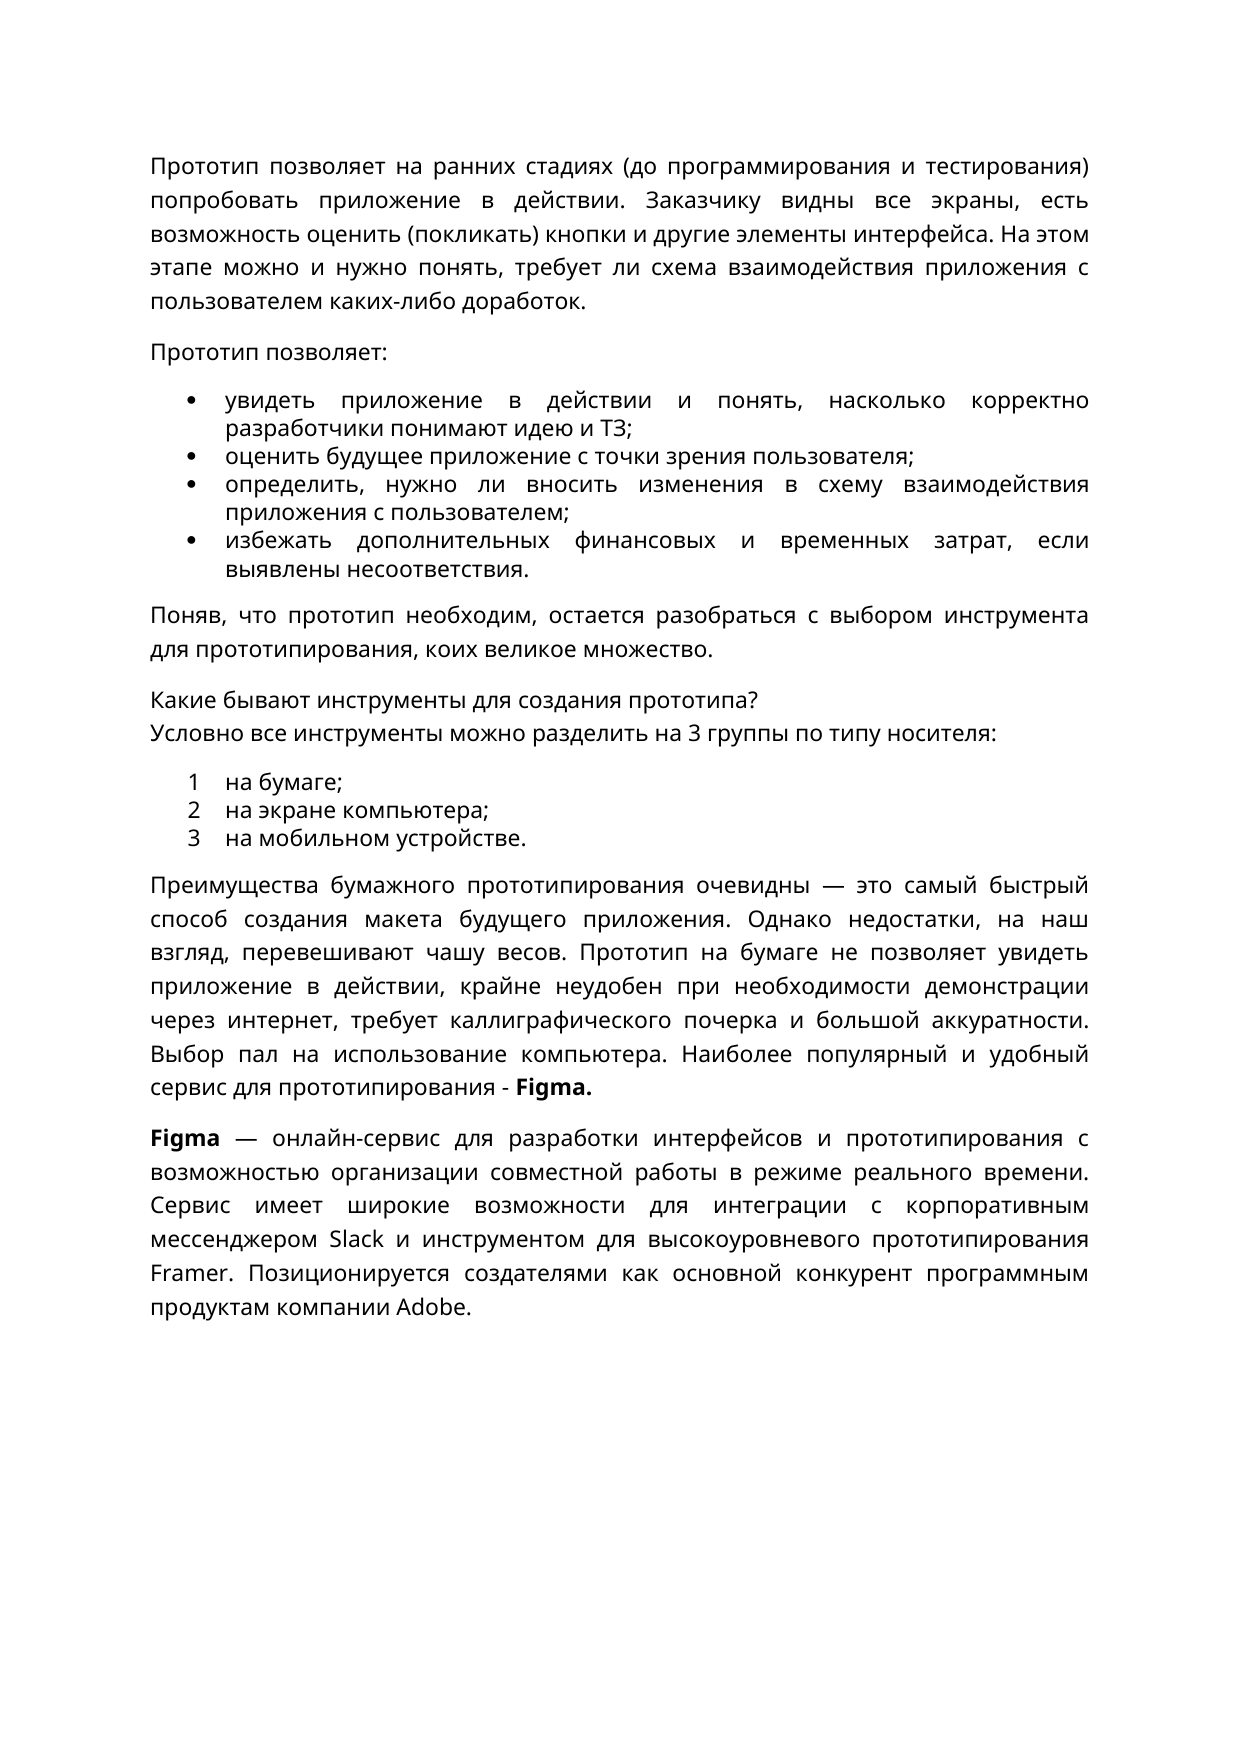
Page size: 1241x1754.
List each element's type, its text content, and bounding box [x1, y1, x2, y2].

text Прототип позволяет: [150, 335, 1090, 367]
text Преимущества бумажного прототипирования очевидны — это самый быстрый способ создания макета будущего приложения. Однако недостатки, на наш взгляд, перевешивают чашу весов. Прототип на бумаге не позволяет увидеть приложение в действии, крайне неудобен при необходимости демонстрации через интернет, требует каллиграфического почерка и большой аккуратности. Выбор пал на использование компьютера. Наиболее популярный и удобный сервис для прототипирования - Figma. [150, 869, 1090, 1102]
text Поняв, что прототип необходим, остается разобраться с выбором инструмента для прототипирования, коих великое множество. [150, 599, 1090, 664]
list на экране компьютера; [187, 796, 1090, 824]
text Прототип позволяет на ранних стадиях (до программирования и тестирования) попробовать приложение в действии. Заказчику видны все экраны, есть возможность оценить (покликать) кнопки и другие элементы интерфейса. На этом этапе можно и нужно понять, требует ли схема взаимодействия приложения с пользователем каких-либо доработок. [150, 150, 1090, 316]
text Условно все инструменты можно разделить на 3 группы по типу носителя: [150, 717, 1090, 748]
list определить, нужно ли вносить изменения в схему взаимодействия приложения с пользователем; [187, 470, 1090, 526]
list избежать дополнительных финансовых и временных затрат, если выявлены несоответствия. [187, 526, 1090, 583]
list увидеть приложение в действии и понять, насколько корректно разработчики понимают идею и ТЗ; [187, 386, 1090, 442]
list оценить будущее приложение с точки зрения пользователя; [187, 442, 1090, 470]
list на мобильном устройстве. [187, 824, 1090, 852]
list на бумаге; [187, 768, 1090, 796]
subtitle Какие бывают инструменты для создания прототипа? [150, 683, 1090, 715]
text Figma — онлайн-сервис для разработки интерфейсов и прототипирования с возможностью организации совместной работы в режиме реального времени. Сервис имеет широкие возможности для интеграции с корпоративным мессенджером Slack и инструментом для высокоуровневого прототипирования Framer. Позиционируется создателями как основной конкурент программным продуктам компании Adobe. [150, 1122, 1090, 1322]
